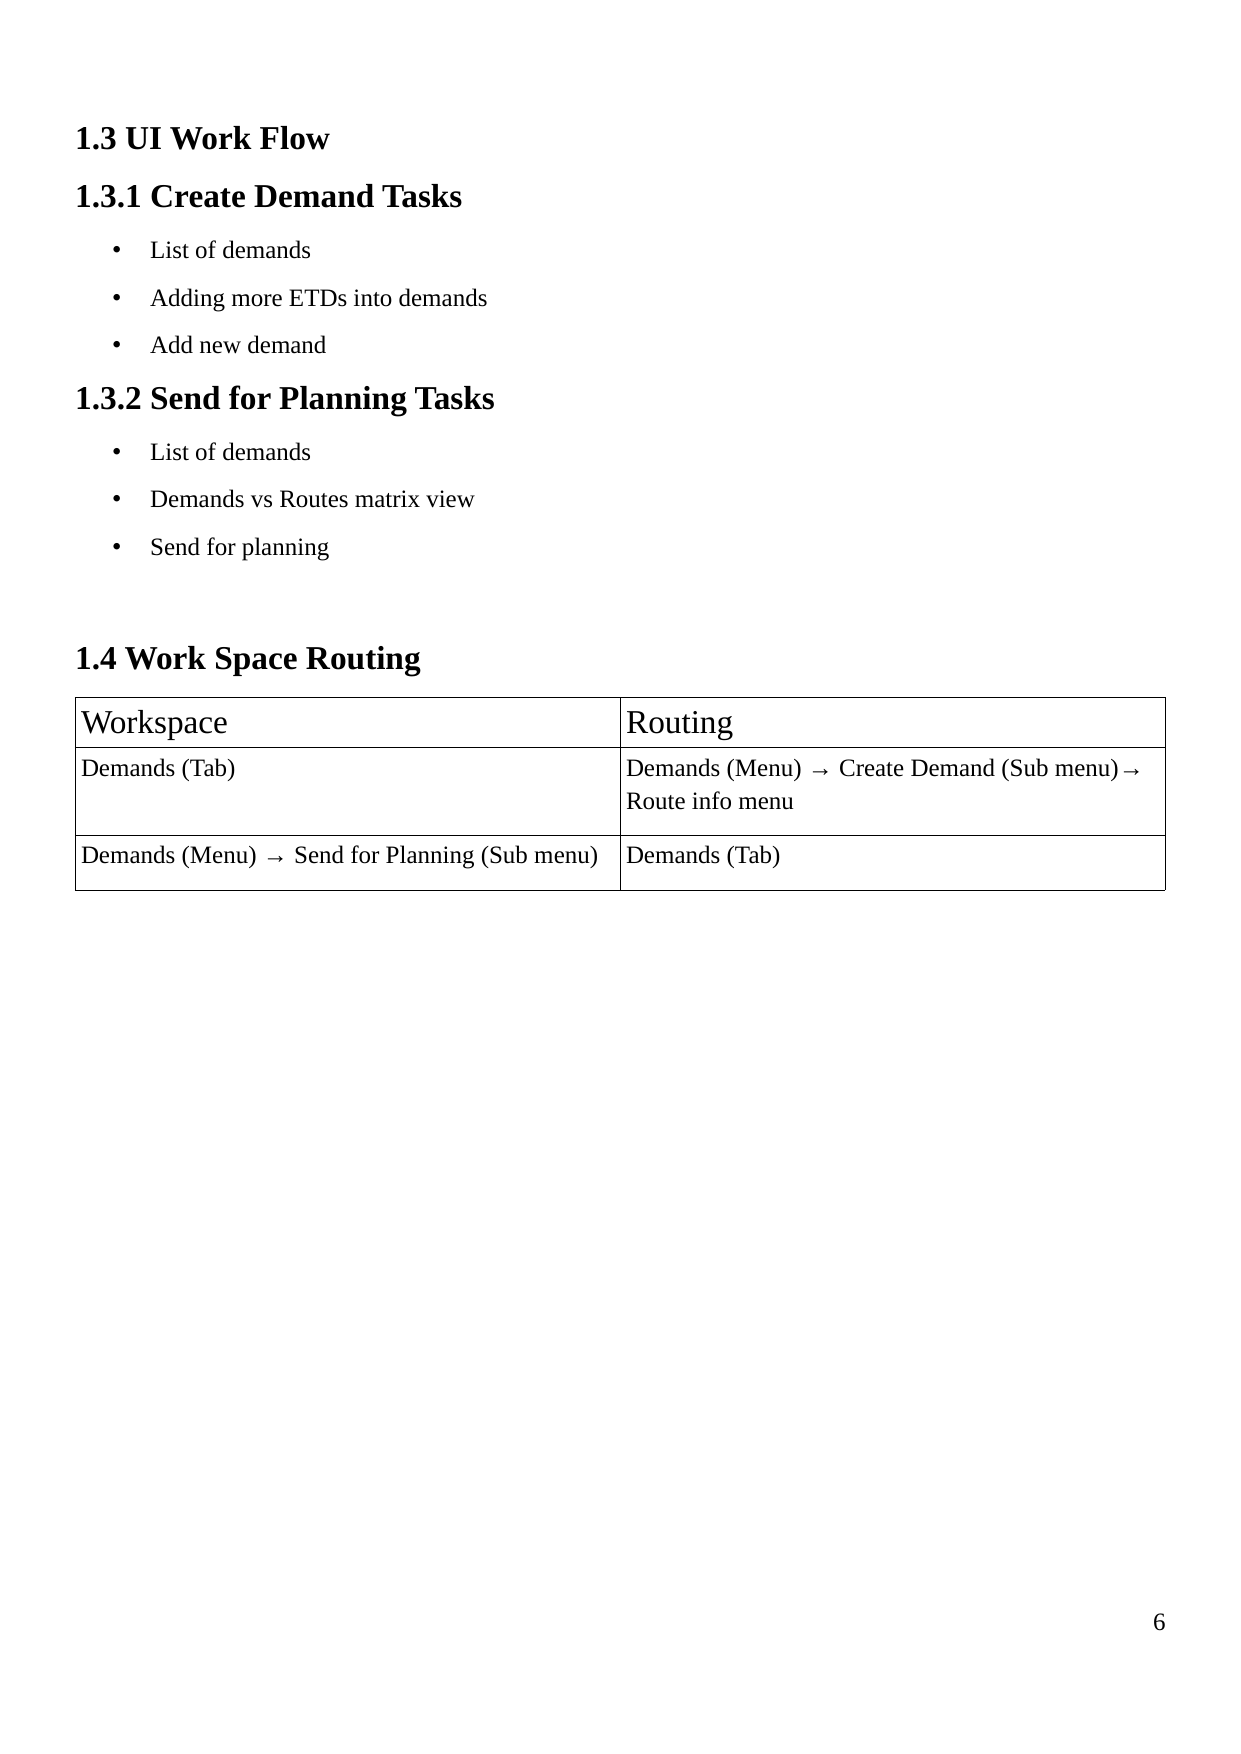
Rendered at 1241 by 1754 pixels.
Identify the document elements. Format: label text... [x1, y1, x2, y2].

table_cell Demands (Tab) [621, 836, 1165, 890]
list List of demands [112, 437, 1165, 466]
text 1.3.2 Send for Planning Tasks [75, 378, 1165, 417]
table_cell Demands (Menu) → Create Demand (Sub menu)→ Route info menu [621, 748, 1165, 835]
text 1.3.1 Create Demand Tasks [75, 177, 1165, 215]
list Send for planning [112, 532, 1165, 561]
table_cell Demands (Tab) [76, 748, 620, 835]
list List of demands [112, 235, 1165, 264]
table_header Workspace [76, 698, 620, 747]
list Add new demand [112, 331, 1165, 359]
list Demands vs Routes matrix view [112, 484, 1165, 513]
text 1.3 UI Work Flow [75, 118, 1165, 156]
text 1.4 Work Space Routing [75, 638, 1165, 677]
table_header Routing [621, 698, 1165, 747]
table_cell Demands (Menu) → Send for Planning (Sub menu) [76, 836, 620, 890]
list Adding more ETDs into demands [112, 283, 1165, 312]
